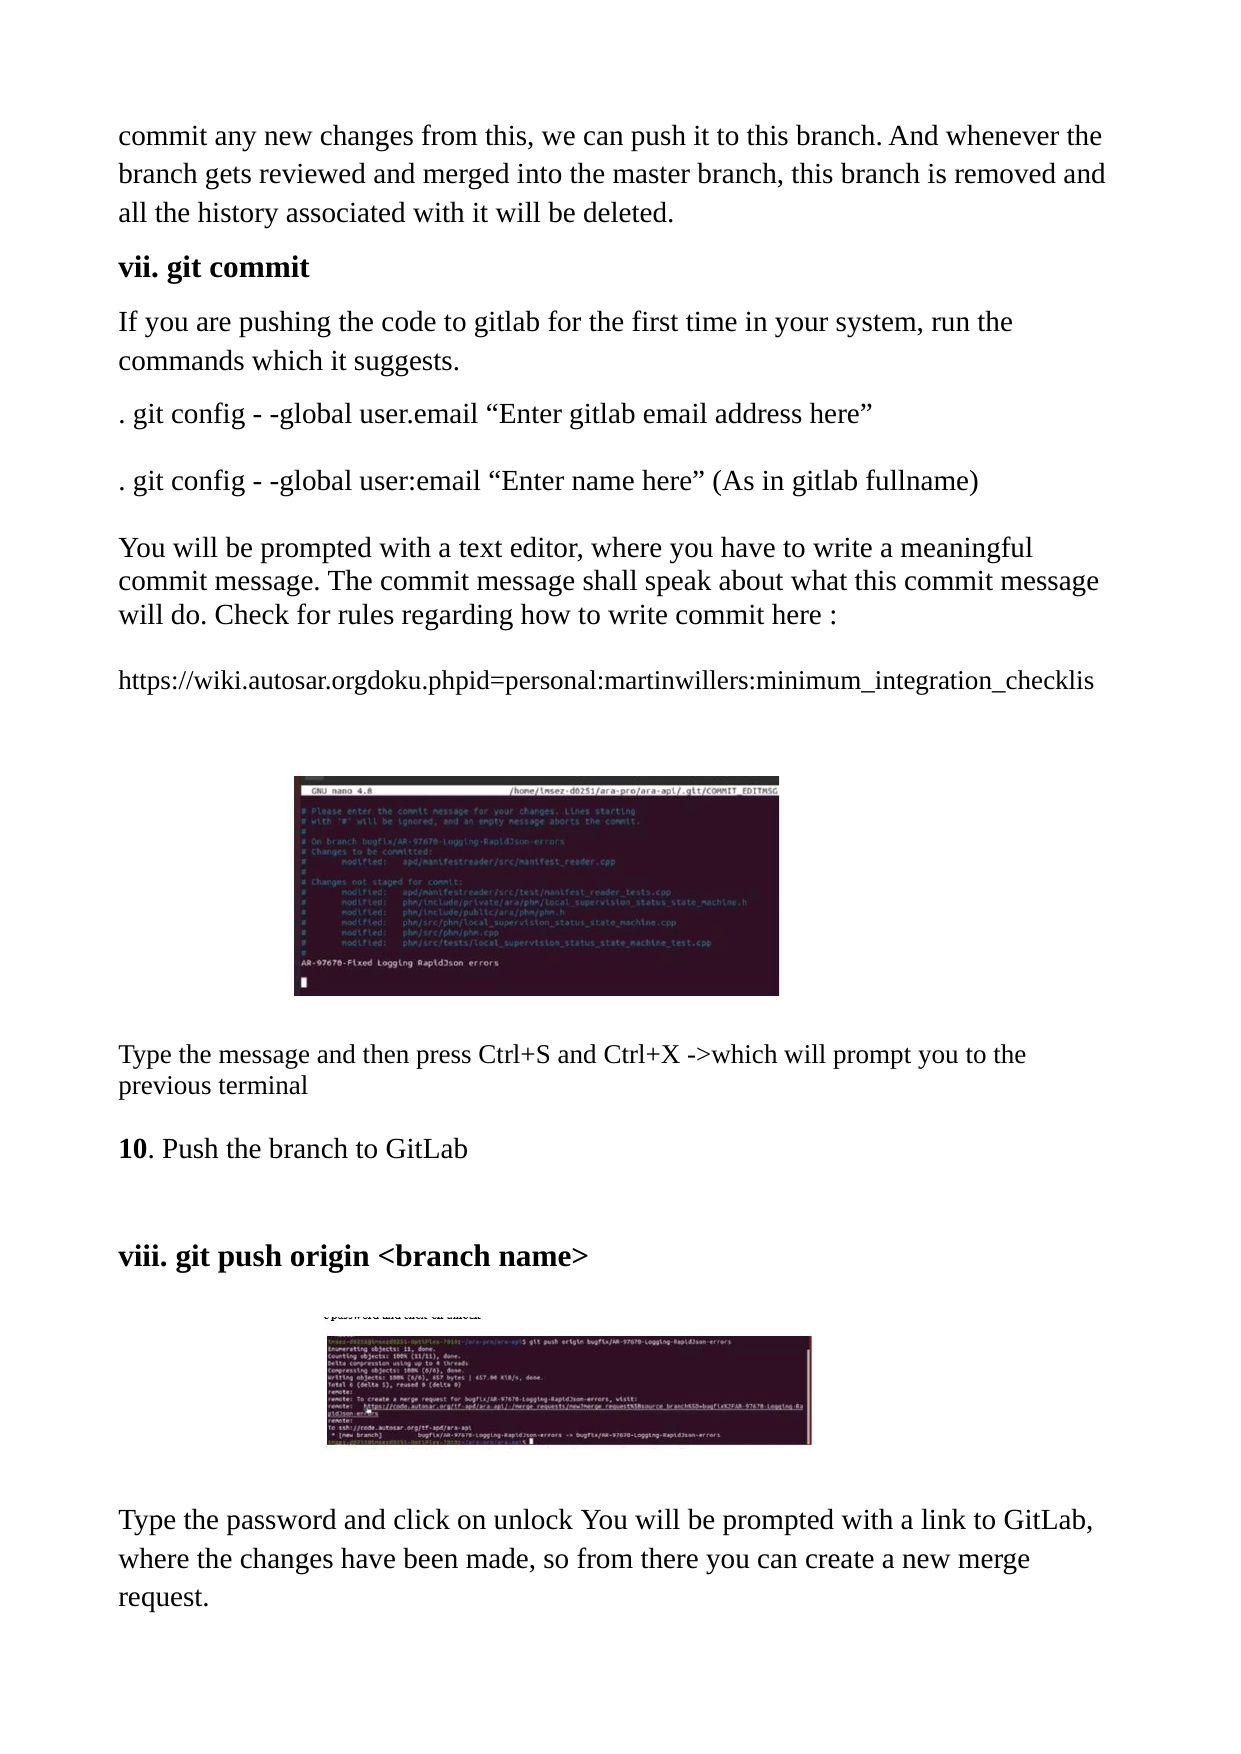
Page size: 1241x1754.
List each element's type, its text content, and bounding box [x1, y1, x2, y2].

text If you are pushing the code to gitlab for the first time in your system, run the commands which it suggests. [118, 304, 1122, 376]
text 10. Push the branch to GitLab [118, 1131, 1122, 1165]
text . git config - -global user:email “Enter name here” (As in gitlab fullname) [118, 463, 1122, 496]
text https://wiki.autosar.orgdoku.phpid=personal:martinwillers:minimum_integration_checklis [118, 664, 1122, 695]
text commit any new changes from this, we can push it to this branch. And whenever the branch gets reviewed and merged into the master branch, this branch is removed and all the history associated with it will be deleted. [118, 118, 1122, 229]
text . git config - -global user.email “Enter gitlab email address here” [118, 396, 1122, 429]
text Type the message and then press Ctrl+S and Ctrl+X ->which will prompt you to the previous terminal [118, 1038, 1122, 1100]
text Type the password and click on unlock You will be prompted with a link to GitLab, where the changes have been made, so from there you can create a new merge request. [118, 1502, 1122, 1613]
text You will be prompted with a text editor, where you have to write a meaningful commit message. The commit message shall speak about what this commit message will do. Check for rules regarding how to write commit here : [118, 530, 1122, 631]
text vii. git commit [118, 248, 1122, 284]
picture [285, 776, 780, 996]
picture [323, 1317, 817, 1449]
text viii. git push origin <branch name> [118, 1238, 1122, 1273]
